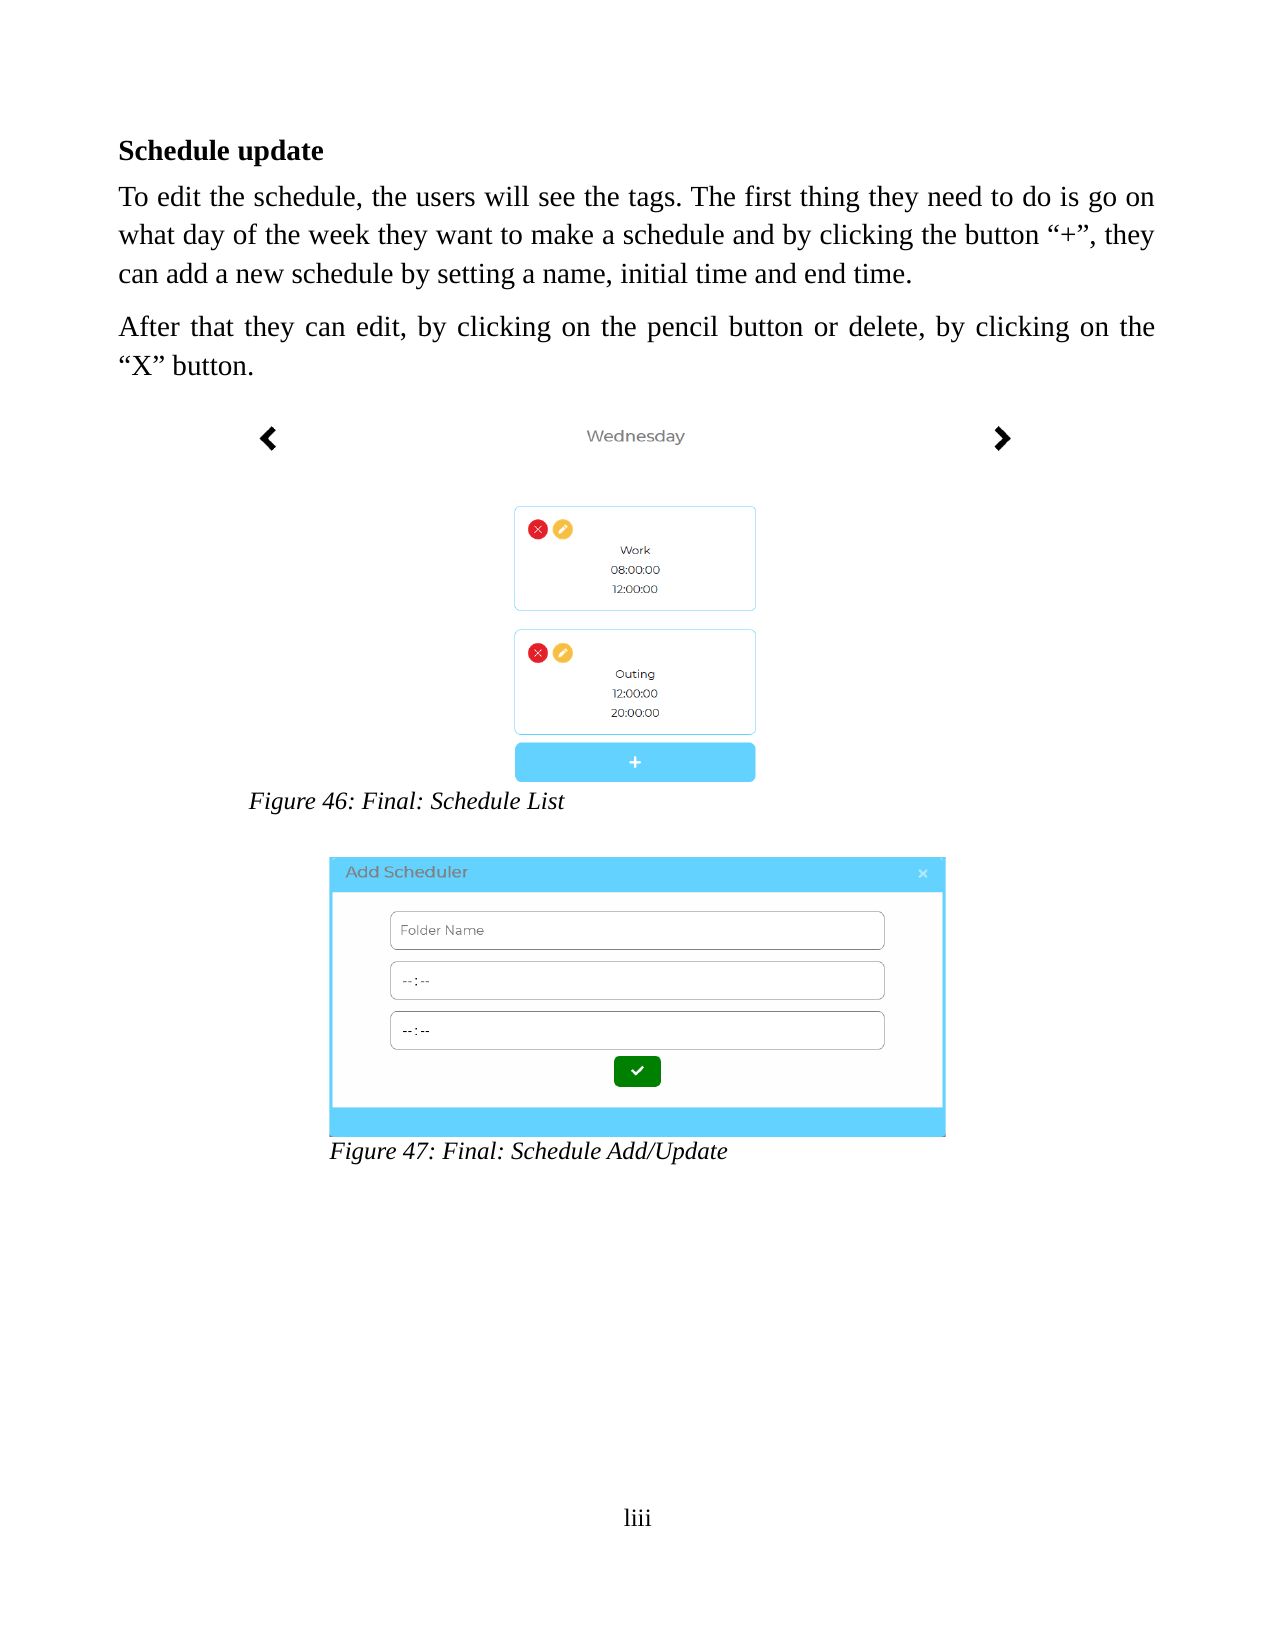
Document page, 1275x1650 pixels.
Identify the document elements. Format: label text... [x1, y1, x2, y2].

text Figure 47: Final: Schedule Add/Update [329, 1137, 946, 1165]
picture [329, 857, 946, 1137]
text After that they can edit, by clicking on the pencil button or delete, by clicking on the “X” button. [118, 309, 1157, 381]
text To edit the schedule, the users will see the tags. The first thing they need to do is go on what day of the week they want to make a schedule and by clicking the button “+”, they can add a new schedule by setting a name, initial time and end time. [118, 179, 1157, 289]
subtitle Schedule update [118, 133, 1157, 166]
picture [248, 407, 1027, 787]
text Figure 46: Final: Schedule List [249, 787, 1026, 815]
